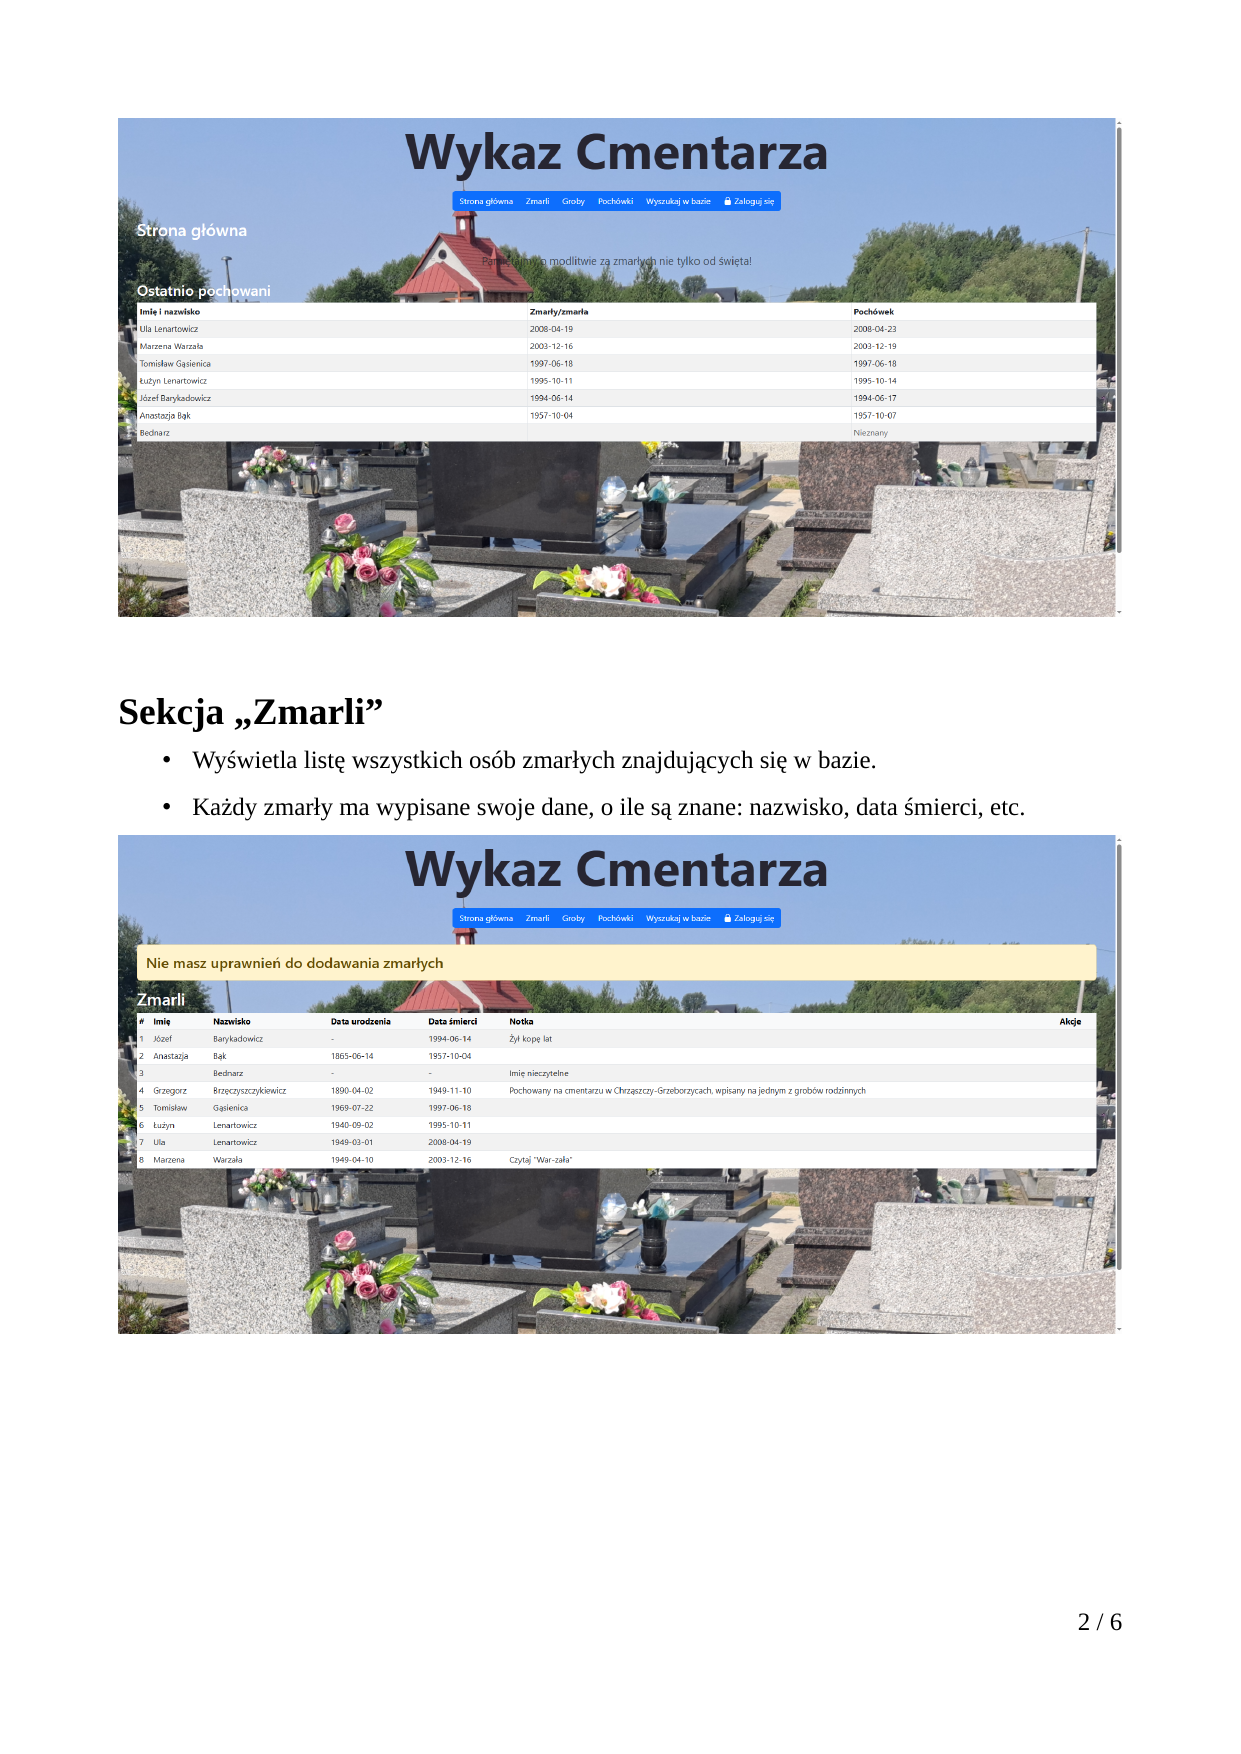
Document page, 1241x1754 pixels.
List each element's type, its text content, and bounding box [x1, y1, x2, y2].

picture [118, 118, 1123, 617]
list Wyświetla listę wszystkich osób zmarłych znajdujących się w bazie. [162, 745, 1122, 773]
list Każdy zmarły ma wypisane swoje dane, o ile są znane: nazwisko, data śmierci, etc. [162, 792, 1122, 821]
picture [118, 835, 1123, 1334]
subtitle Sekcja „Zmarli” [118, 689, 1122, 732]
